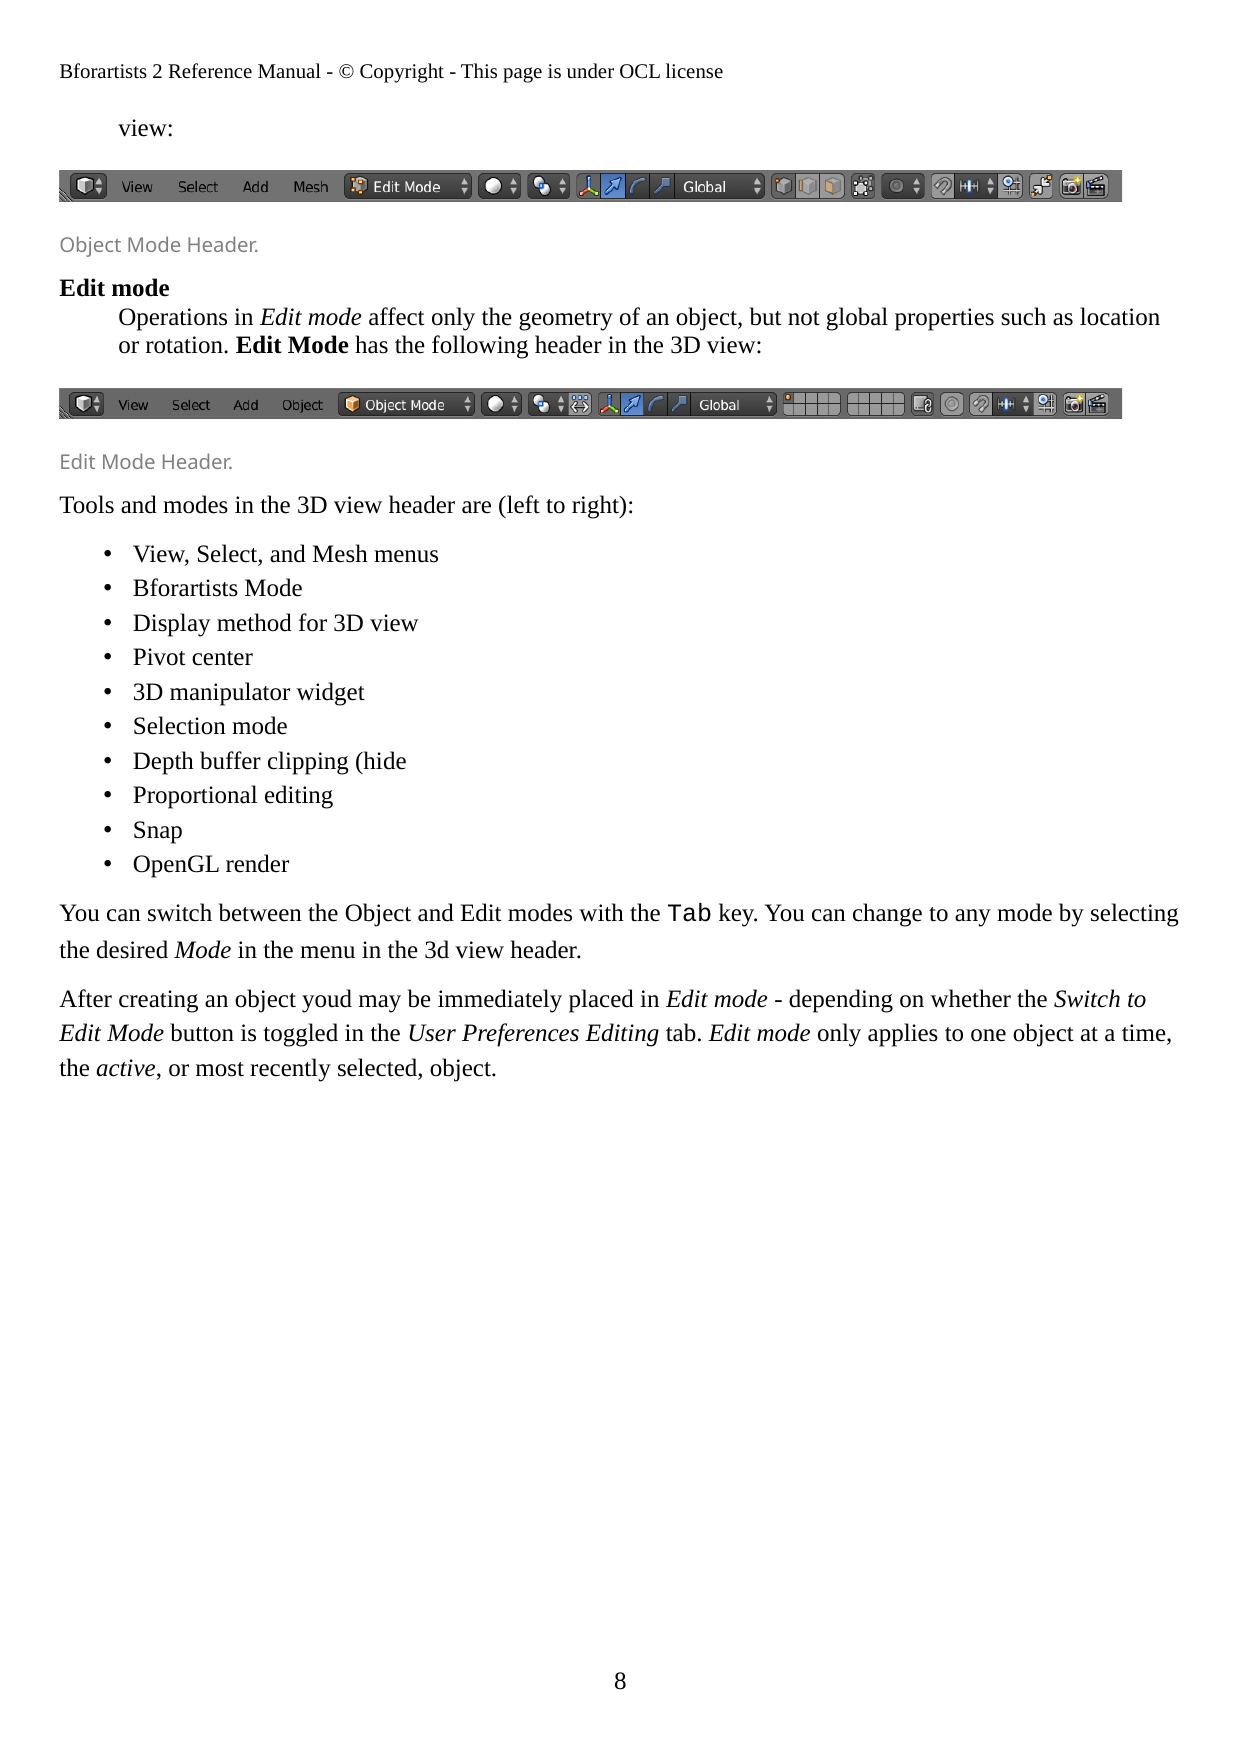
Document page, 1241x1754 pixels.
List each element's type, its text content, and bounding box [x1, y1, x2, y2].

list Pivot center [103, 642, 1181, 671]
list Snap [103, 815, 1181, 843]
list Selection mode [103, 711, 1181, 740]
list Operations in Edit mode affect only the geometry of an object, but not global properties such as location or rotation. Edit Mode has the following header in the 3D view: [118, 302, 1181, 359]
text Edit Mode Header. [59, 444, 1181, 475]
text You can switch between the Object and Edit modes with the Tab key. You can change to any mode by selecting the desired Mode in the menu in the 3d view header. [59, 898, 1181, 964]
list View, Select, and Mesh menus [103, 539, 1181, 568]
list Display method for 3D view [103, 608, 1181, 637]
list OpenGL render [103, 849, 1181, 878]
list Bforartists Mode [103, 573, 1181, 602]
picture [59, 170, 1123, 202]
list 3D manipulator widget [103, 677, 1181, 706]
text Object Mode Header. [59, 227, 1181, 258]
text Tools and modes in the 3D view header are (left to right): [59, 490, 1181, 519]
subtitle Edit mode [59, 273, 1181, 302]
list view: [118, 113, 1181, 141]
text After creating an object youd may be immediately placed in Edit mode - depending on whether the Switch to Edit Mode button is toggled in the User Preferences Editing tab. Edit mode only applies to one object at a time, the active, or most recently selected, object. [59, 984, 1181, 1082]
picture [59, 388, 1123, 419]
list Depth buffer clipping (hide [103, 746, 1181, 774]
list Proportional editing [103, 780, 1181, 809]
